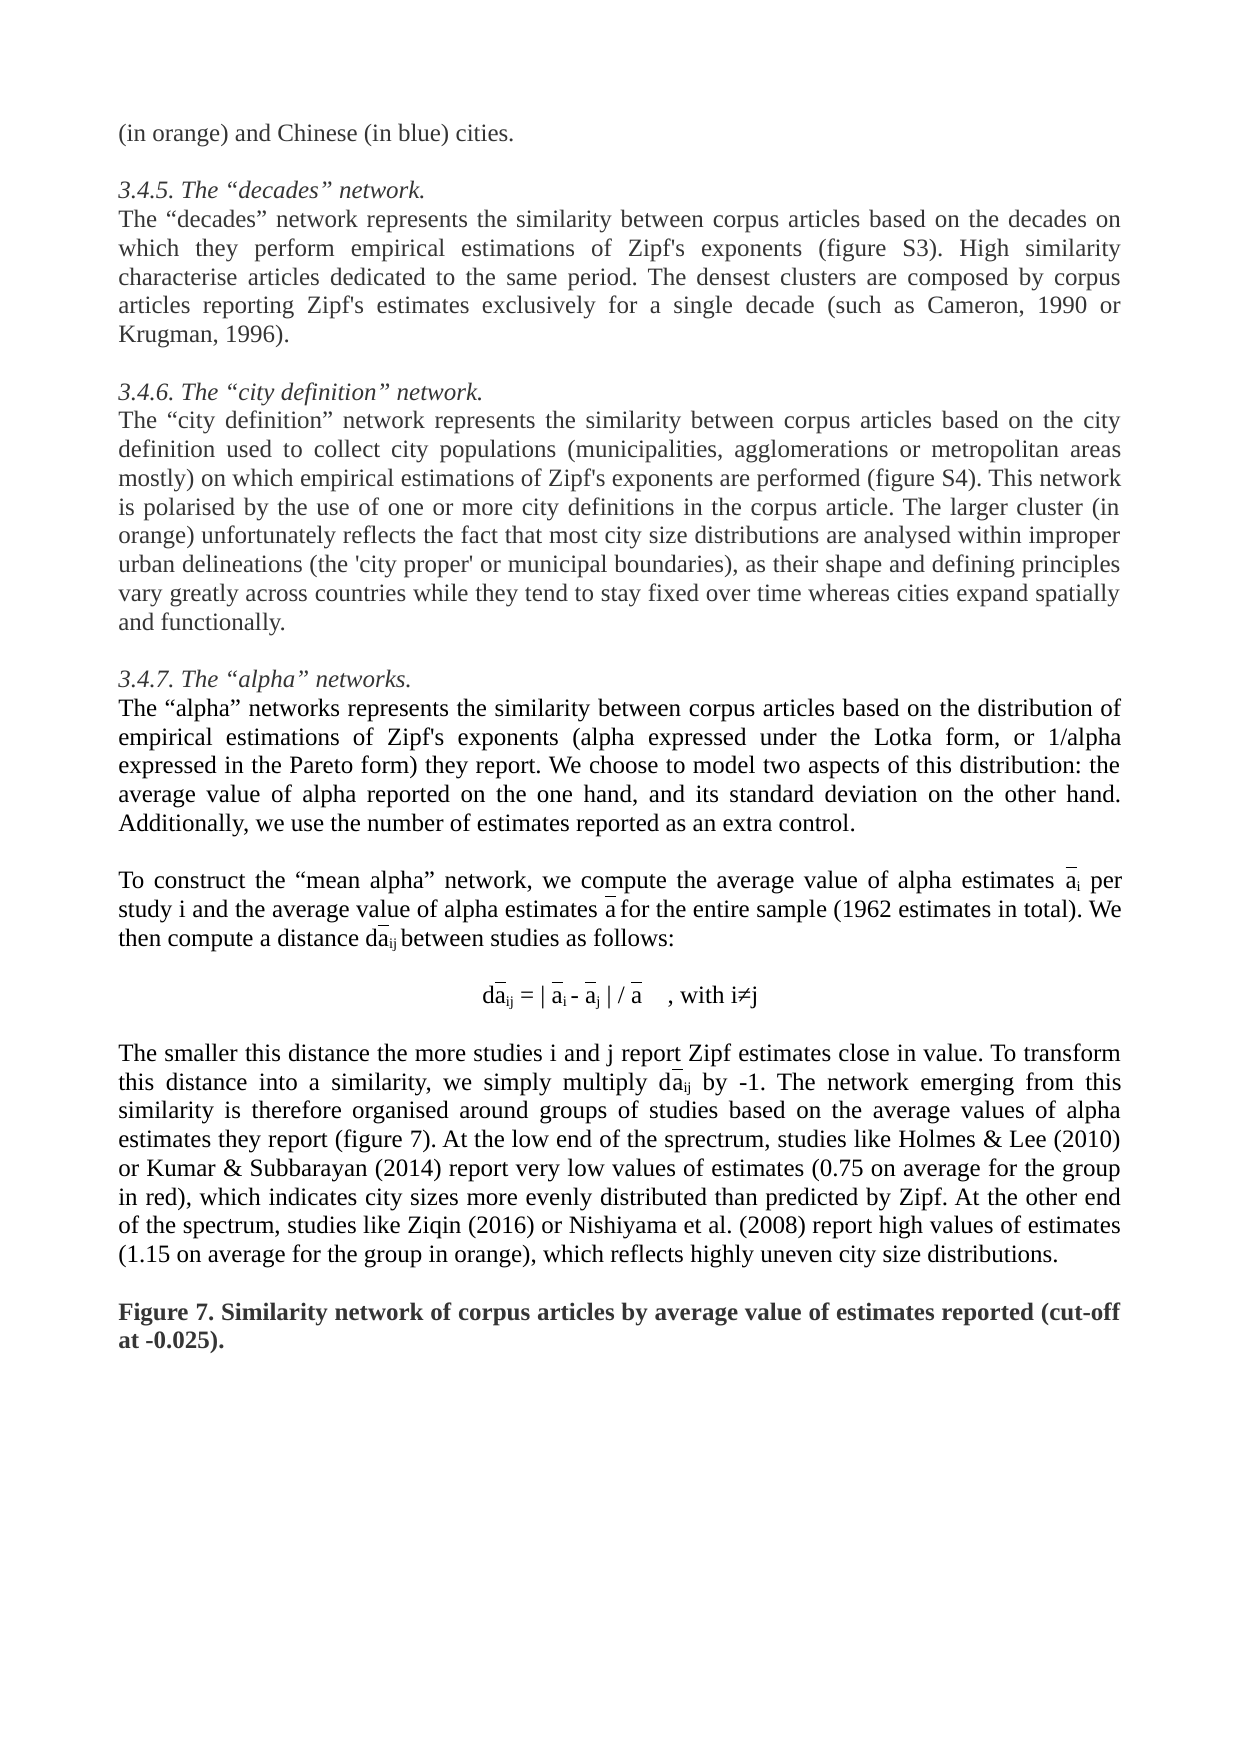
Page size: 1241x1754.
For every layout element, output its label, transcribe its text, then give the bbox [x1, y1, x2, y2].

text Figure 7. Similarity network of corpus articles by average value of estimates reported (cut-off at -0.025). [118, 1297, 1122, 1354]
text To construct the “mean alpha” network, we compute the average value of alpha estimates ai per study i and the average value of alpha estimates a for the entire sample (1962 estimates in total). We then compute a distance daij between studies as follows: [118, 866, 1122, 952]
text 3.4.6. The “city definition” network. [118, 377, 1122, 406]
text 3.4.7. The “alpha” networks. [118, 664, 1122, 693]
text The smaller this distance the more studies i and j report Zipf estimates close in value. To transform this distance into a similarity, we simply multiply daij by -1. The network emerging from this similarity is therefore organised around groups of studies based on the average values of alpha estimates they report (figure 7). At the low end of the sprectrum, studies like Holmes & Lee (2010) or Kumar & Subbarayan (2014) report very low values of estimates (0.75 on average for the group in red), which indicates city sizes more evenly distributed than predicted by Zipf. At the other end of the spectrum, studies like Ziqin (2016) or Nishiyama et al. (2008) report high values of estimates (1.15 on average for the group in orange), which reflects highly uneven city size distributions. [118, 1038, 1122, 1268]
text The “decades” network represents the similarity between corpus articles based on the decades on which they perform empirical estimations of Zipf's exponents (figure S3). High similarity characterise articles dedicated to the same period. The densest clusters are composed by corpus articles reporting Zipf's estimates exclusively for a single decade (such as Cameron, 1990 or Krugman, 1996). [118, 204, 1122, 348]
text daij = | ai - aj | / a , with i≠j [118, 981, 1122, 1009]
text 3.4.5. The “decades” network. [118, 176, 1122, 204]
text The “city definition” network represents the similarity between corpus articles based on the city definition used to collect city populations (municipalities, agglomerations or metropolitan areas mostly) on which empirical estimations of Zipf's exponents are performed (figure S4). This network is polarised by the use of one or more city definitions in the corpus article. The larger cluster (in orange) unfortunately reflects the fact that most city size distributions are analysed within improper urban delineations (the 'city proper' or municipal boundaries), as their shape and defining principles vary greatly across countries while they tend to stay fixed over time whereas cities expand spatially and functionally. [118, 406, 1122, 636]
text (in orange) and Chinese (in blue) cities. [118, 118, 1122, 147]
text The “alpha” networks represents the similarity between corpus articles based on the distribution of empirical estimations of Zipf's exponents (alpha expressed under the Lotka form, or 1/alpha expressed in the Pareto form) they report. We choose to model two aspects of this distribution: the average value of alpha reported on the one hand, and its standard deviation on the other hand. Additionally, we use the number of estimates reported as an extra control. [118, 693, 1122, 837]
